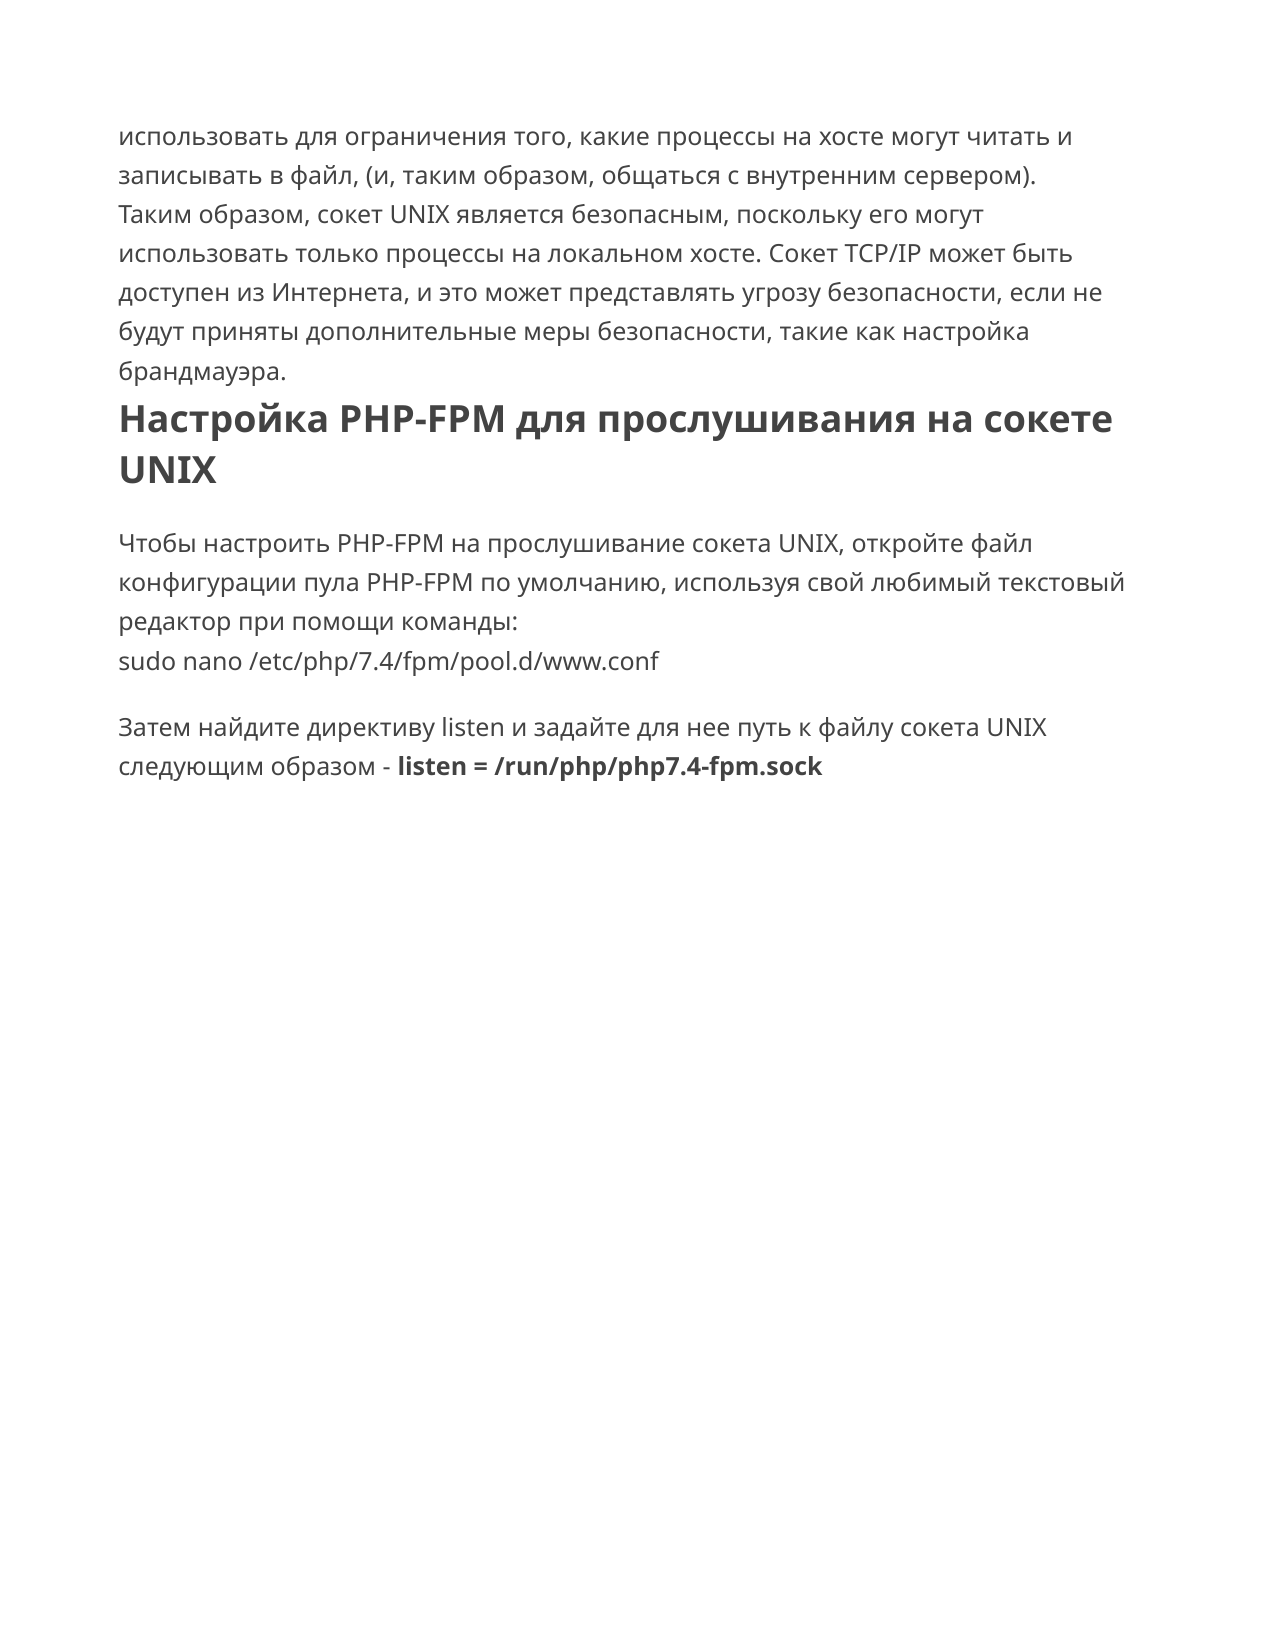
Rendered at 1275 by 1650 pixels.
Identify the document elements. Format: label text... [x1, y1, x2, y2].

text Затем найдите директиву listen и задайте для нее путь к файлу сокета UNIX следующим образом - listen = /run/php/php7.4-fpm.sock [118, 710, 1157, 783]
text Чтобы настроить PHP-FPM на прослушивание сокета UNIX, откройте файл конфигурации пула PHP-FPM по умолчанию, используя свой любимый текстовый редактор при помощи команды: [118, 526, 1157, 638]
text использовать для ограничения того, какие процессы на хосте могут читать и записывать в файл, (и, таким образом, общаться с внутренним сервером). [118, 118, 1157, 191]
subtitle Настройка PHP-FPM для прослушивания на сокете UNIX [118, 392, 1157, 494]
text Таким образом, сокет UNIX является безопасным, поскольку его могут использовать только процессы на локальном хосте. Сокет TCP/IP может быть доступен из Интернета, и это может представлять угрозу безопасности, если не будут приняты дополнительные меры безопасности, такие как настройка брандмауэра. [118, 196, 1157, 387]
text sudo nano /etc/php/7.4/fpm/pool.d/www.conf [118, 643, 1157, 677]
